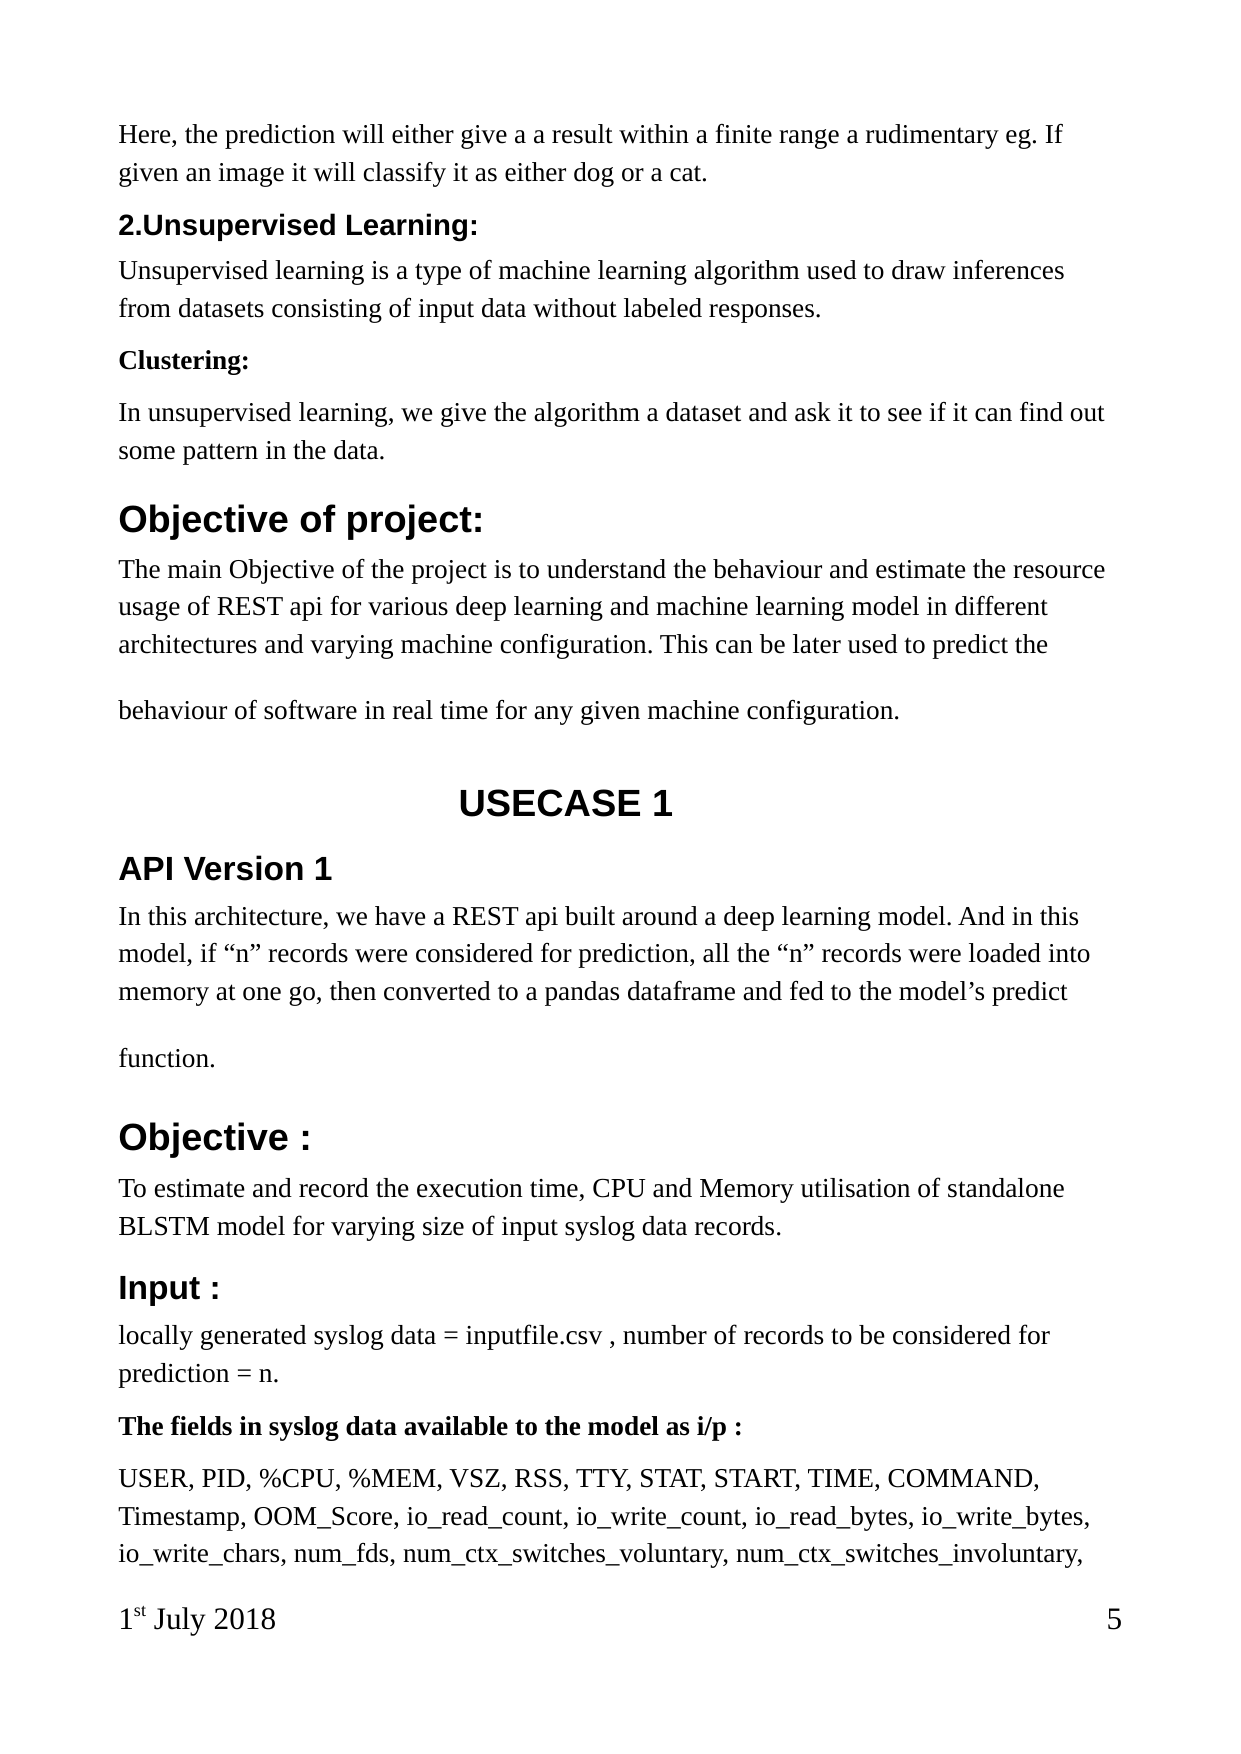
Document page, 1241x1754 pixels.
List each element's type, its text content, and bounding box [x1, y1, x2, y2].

text locally generated syslog data = inputfile.csv , number of records to be considered for prediction = n. [118, 1319, 1122, 1389]
text To estimate and record the execution time, CPU and Memory utilisation of standalone BLSTM model for varying size of input syslog data records. [118, 1171, 1122, 1241]
text The fields in syslog data available to the model as i/p : [118, 1409, 1122, 1441]
subtitle API Version 1 [118, 849, 1122, 887]
subtitle Objective of project: [118, 496, 1122, 540]
text In unsupervised learning, we give the algorithm a dataset and ask it to see if it can find out some pattern in the data. [118, 396, 1122, 465]
subtitle 2.Unsupervised Learning: [118, 208, 1122, 242]
text The main Objective of the project is to understand the behaviour and estimate the resource usage of REST api for various deep learning and machine learning model in different architectures and varying machine configuration. This can be later used to predict the behaviour of software in real time for any given machine configuration. [118, 552, 1122, 731]
text In this architecture, we have a REST api built around a deep learning model. And in this model, if “n” records were considered for prediction, all the “n” records were loaded into memory at one go, then converted to a pandas dataframe and fed to the model’s predict function. [118, 900, 1122, 1078]
text Clustering: [118, 344, 1122, 375]
text USER, PID, %CPU, %MEM, VSZ, RSS, TTY, STAT, START, TIME, COMMAND, Timestamp, OOM_Score, io_read_count, io_write_count, io_read_bytes, io_write_bytes, io_write_chars, num_fds, num_ctx_switches_voluntary, num_ctx_switches_involuntary, [118, 1462, 1122, 1568]
text Unsupervised learning is a type of machine learning algorithm used to draw inferences from datasets consisting of input data without labeled responses. [118, 254, 1122, 323]
text Here, the prediction will either give a a result within a finite range a rudimentary eg. If given an image it will classify it as either dog or a cat. [118, 118, 1122, 187]
subtitle Input : [118, 1268, 1122, 1307]
subtitle USECASE 1 [118, 768, 1122, 828]
subtitle Objective : [118, 1115, 1122, 1159]
